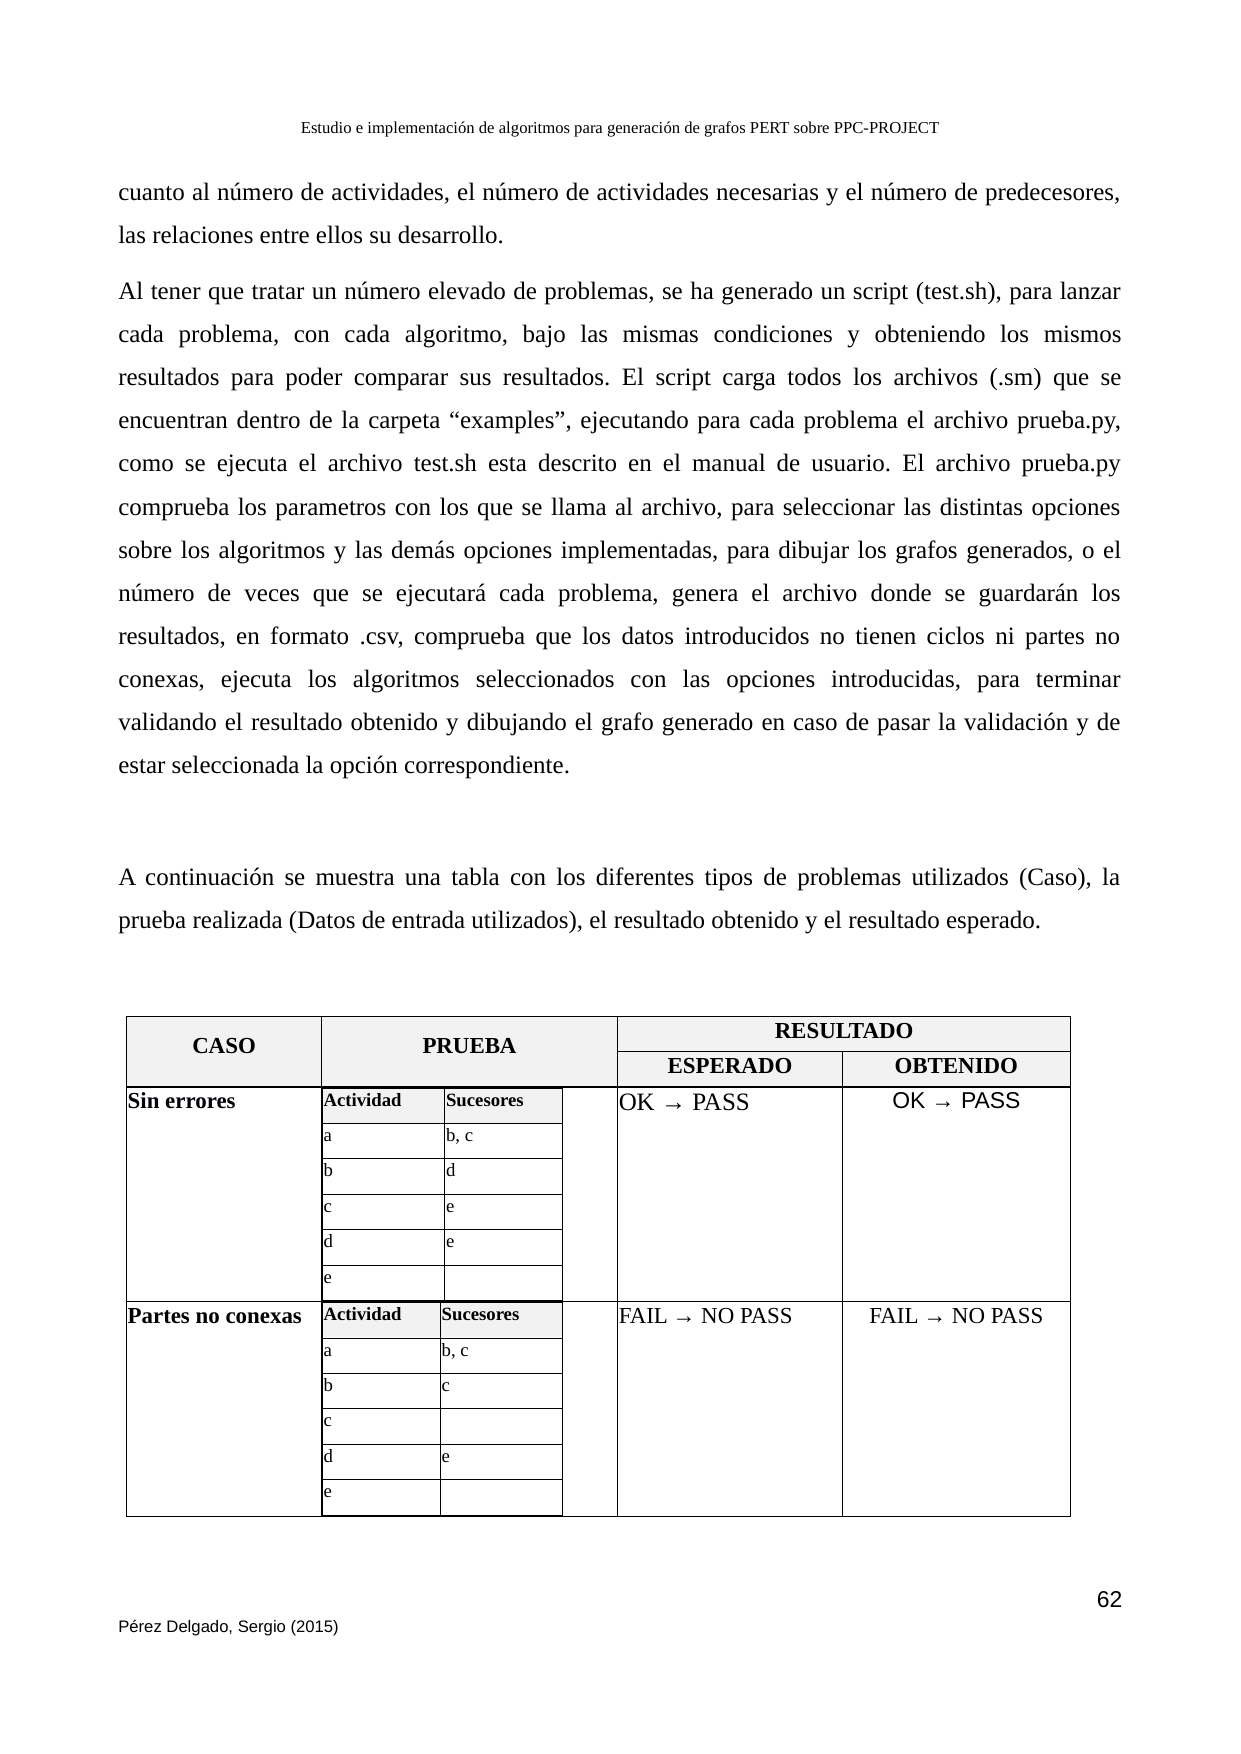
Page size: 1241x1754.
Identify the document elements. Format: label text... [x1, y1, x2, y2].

table_cell d [323, 1445, 440, 1479]
table_header Actividad [323, 1303, 440, 1337]
table_cell b, c [441, 1339, 562, 1373]
table_header RESULTADO [618, 1017, 1070, 1051]
text A continuación se muestra una tabla con los diferentes tipos de problemas utilizados (Caso), la prueba realizada (Datos de entrada utilizados), el resultado obtenido y el resultado esperado. [118, 862, 1122, 933]
table_cell e [445, 1230, 562, 1264]
table_cell b [323, 1374, 440, 1408]
table_cell b [323, 1159, 444, 1194]
table_cell [441, 1480, 562, 1514]
table_cell a [323, 1339, 440, 1373]
table_cell [563, 1302, 617, 1516]
table_cell c [323, 1409, 440, 1444]
text Al tener que tratar un número elevado de problemas, se ha generado un script (test.sh), para lanzar cada problema, con cada algoritmo, bajo las mismas condiciones y obteniendo los mismos resultados para poder comparar sus resultados. El script carga todos los archivos (.sm) que se encuentran dentro de la carpeta “examples”, ejecutando para cada problema el archivo prueba.py, como se ejecuta el archivo test.sh esta descrito en el manual de usuario. El archivo prueba.py comprueba los parametros con los que se llama al archivo, para seleccionar las distintas opciones sobre los algoritmos y las demás opciones implementadas, para dibujar los grafos generados, o el número de veces que se ejecutará cada problema, genera el archivo donde se guardarán los resultados, en formato .csv, comprueba que los datos introducidos no tienen ciclos ni partes no conexas, ejecuta los algoritmos seleccionados con las opciones introducidas, para terminar validando el resultado obtenido y dibujando el grafo generado en caso de pasar la validación y de estar seleccionada la opción correspondiente. [118, 276, 1122, 779]
table_cell [563, 1088, 617, 1301]
table_cell e [323, 1266, 444, 1300]
table_cell Partes no conexas [127, 1302, 321, 1516]
table_cell d [445, 1159, 562, 1194]
table_cell OBTENIDO [843, 1052, 1070, 1086]
table_cell b, c [445, 1124, 562, 1158]
table_header Actividad [323, 1089, 444, 1123]
table_cell ESPERADO [618, 1052, 842, 1086]
table_cell a [323, 1124, 444, 1158]
table_cell e [323, 1480, 440, 1514]
table_cell OK → PASS [618, 1088, 842, 1301]
table_cell c [441, 1374, 562, 1408]
table_cell FAIL → NO PASS [618, 1302, 842, 1516]
table_header PRUEBA [322, 1017, 617, 1086]
table_cell Sin errores [127, 1088, 321, 1301]
table_cell [445, 1266, 562, 1300]
table_header Sucesores [441, 1303, 562, 1337]
table_cell [441, 1409, 562, 1444]
table_cell e [445, 1195, 562, 1229]
table_cell c [323, 1195, 444, 1229]
text cuanto al número de actividades, el número de actividades necesarias y el número de predecesores, las relaciones entre ellos su desarrollo. [118, 177, 1122, 249]
table_cell e [441, 1445, 562, 1479]
table_cell OK → PASS [843, 1088, 1070, 1301]
table_header CASO [127, 1017, 321, 1086]
table_header Sucesores [445, 1089, 562, 1123]
table_cell d [323, 1230, 444, 1264]
table_cell FAIL → NO PASS [843, 1302, 1070, 1516]
